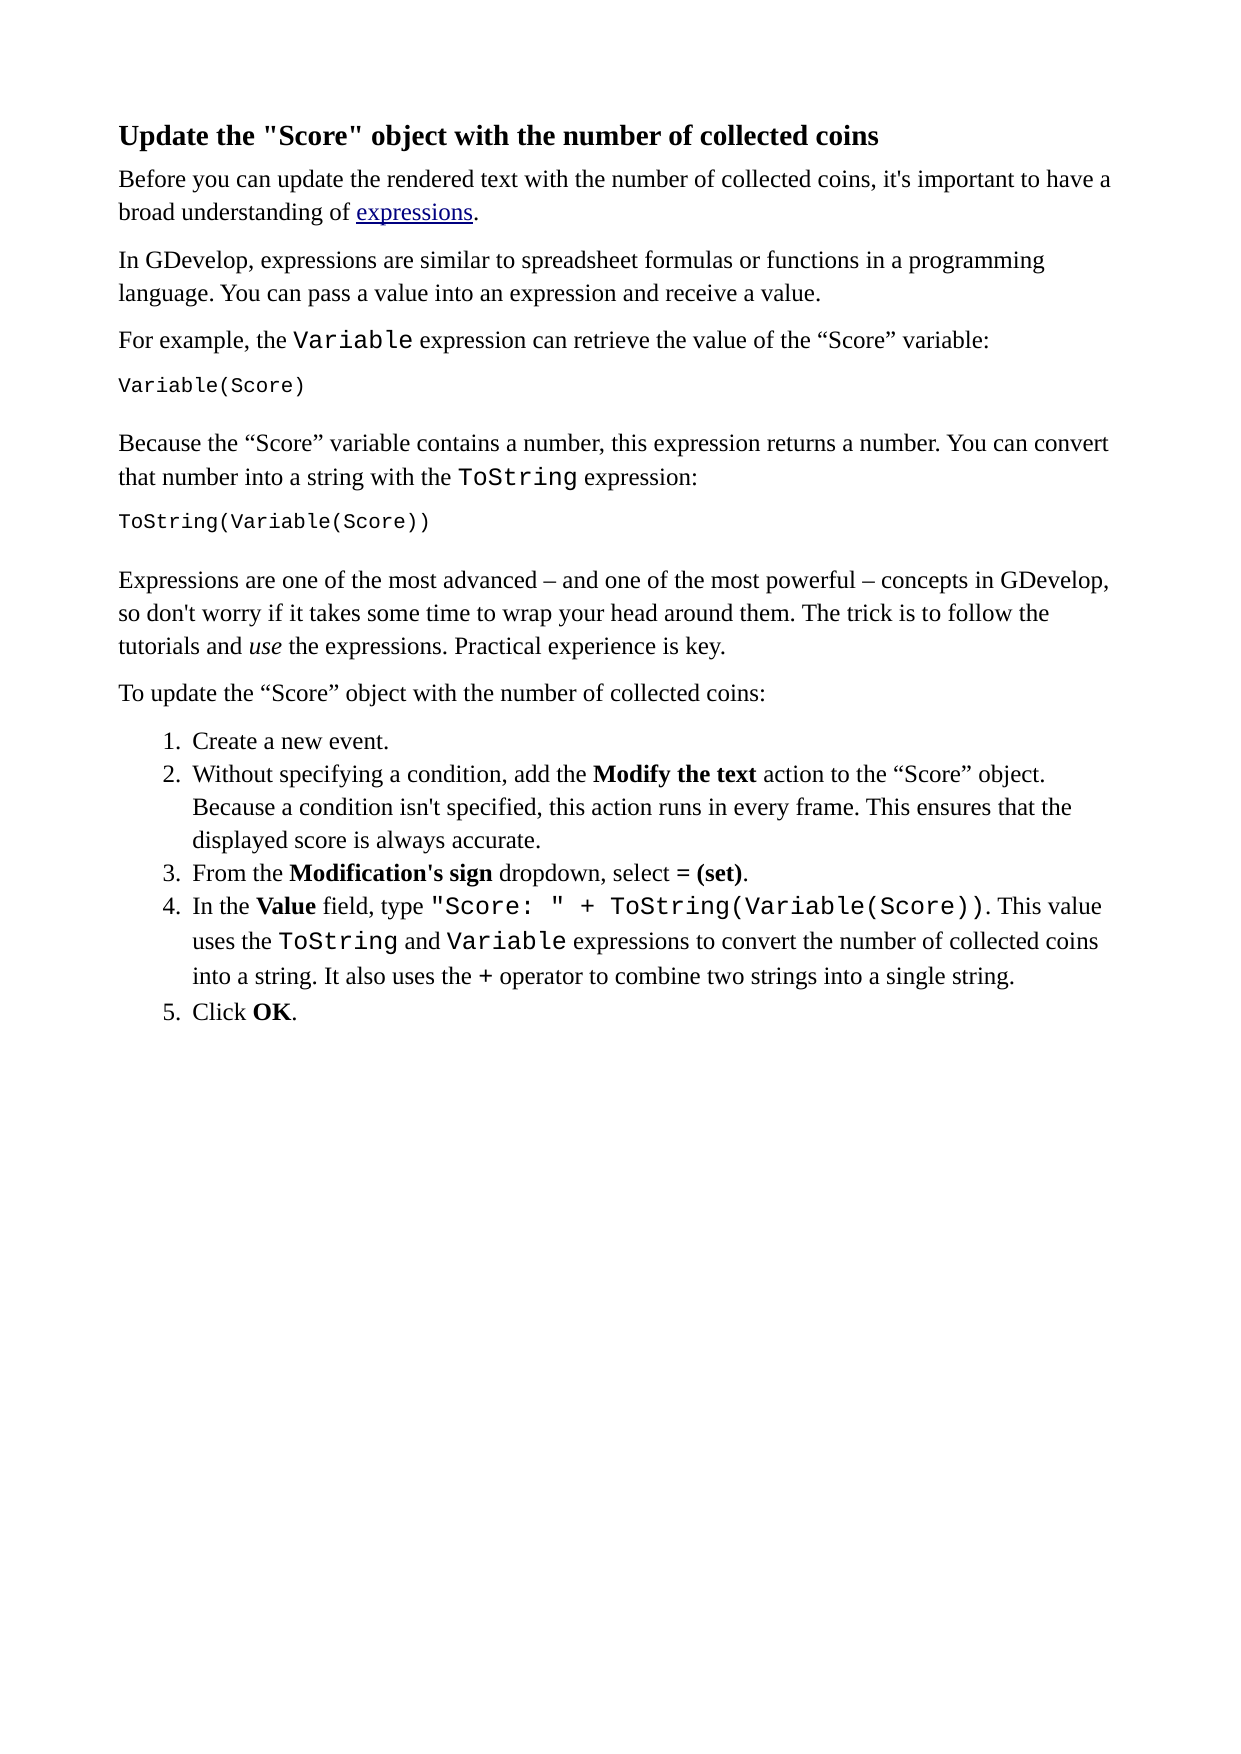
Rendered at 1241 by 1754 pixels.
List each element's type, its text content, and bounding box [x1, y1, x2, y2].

text ToString(Variable(Score)) [118, 512, 1122, 535]
text Before you can update the rendered text with the number of collected coins, it's important to have a broad understanding of expressions. [118, 164, 1122, 226]
text Variable(Score) [118, 375, 1122, 399]
list Click OK. [162, 997, 1122, 1025]
list Create a new event. [162, 726, 1122, 755]
list In the Value field, type "Score: " + ToString(Variable(Score)). This value uses the ToString and Variable expressions to convert the number of collected coins into a string. It also uses the + operator to combine two strings into a single string. [162, 891, 1122, 992]
list From the Modification's sign dropdown, select = (set). [162, 858, 1122, 887]
text To update the “Score” object with the number of collected coins: [118, 678, 1122, 707]
subtitle Update the "Score" object with the number of collected coins [118, 118, 1122, 152]
text In GDevelop, expressions are similar to spreadsheet formulas or functions in a programming language. You can pass a value into an expression and receive a value. [118, 245, 1122, 307]
text Expressions are one of the most advanced – and one of the most powerful – concepts in GDevelop, so don't worry if it takes some time to wrap your head around them. The trick is to follow the tutorials and use the expressions. Practical experience is key. [118, 565, 1122, 659]
list Without specifying a condition, add the Modify the text action to the “Score” object. Because a condition isn't specified, this action runs in every frame. This ensures that the displayed score is always accurate. [162, 759, 1122, 854]
text For example, the Variable expression can retrieve the value of the “Score” variable: [118, 325, 1122, 356]
text Because the “Score” variable contains a number, this expression returns a number. You can convert that number into a string with the ToString expression: [118, 428, 1122, 492]
